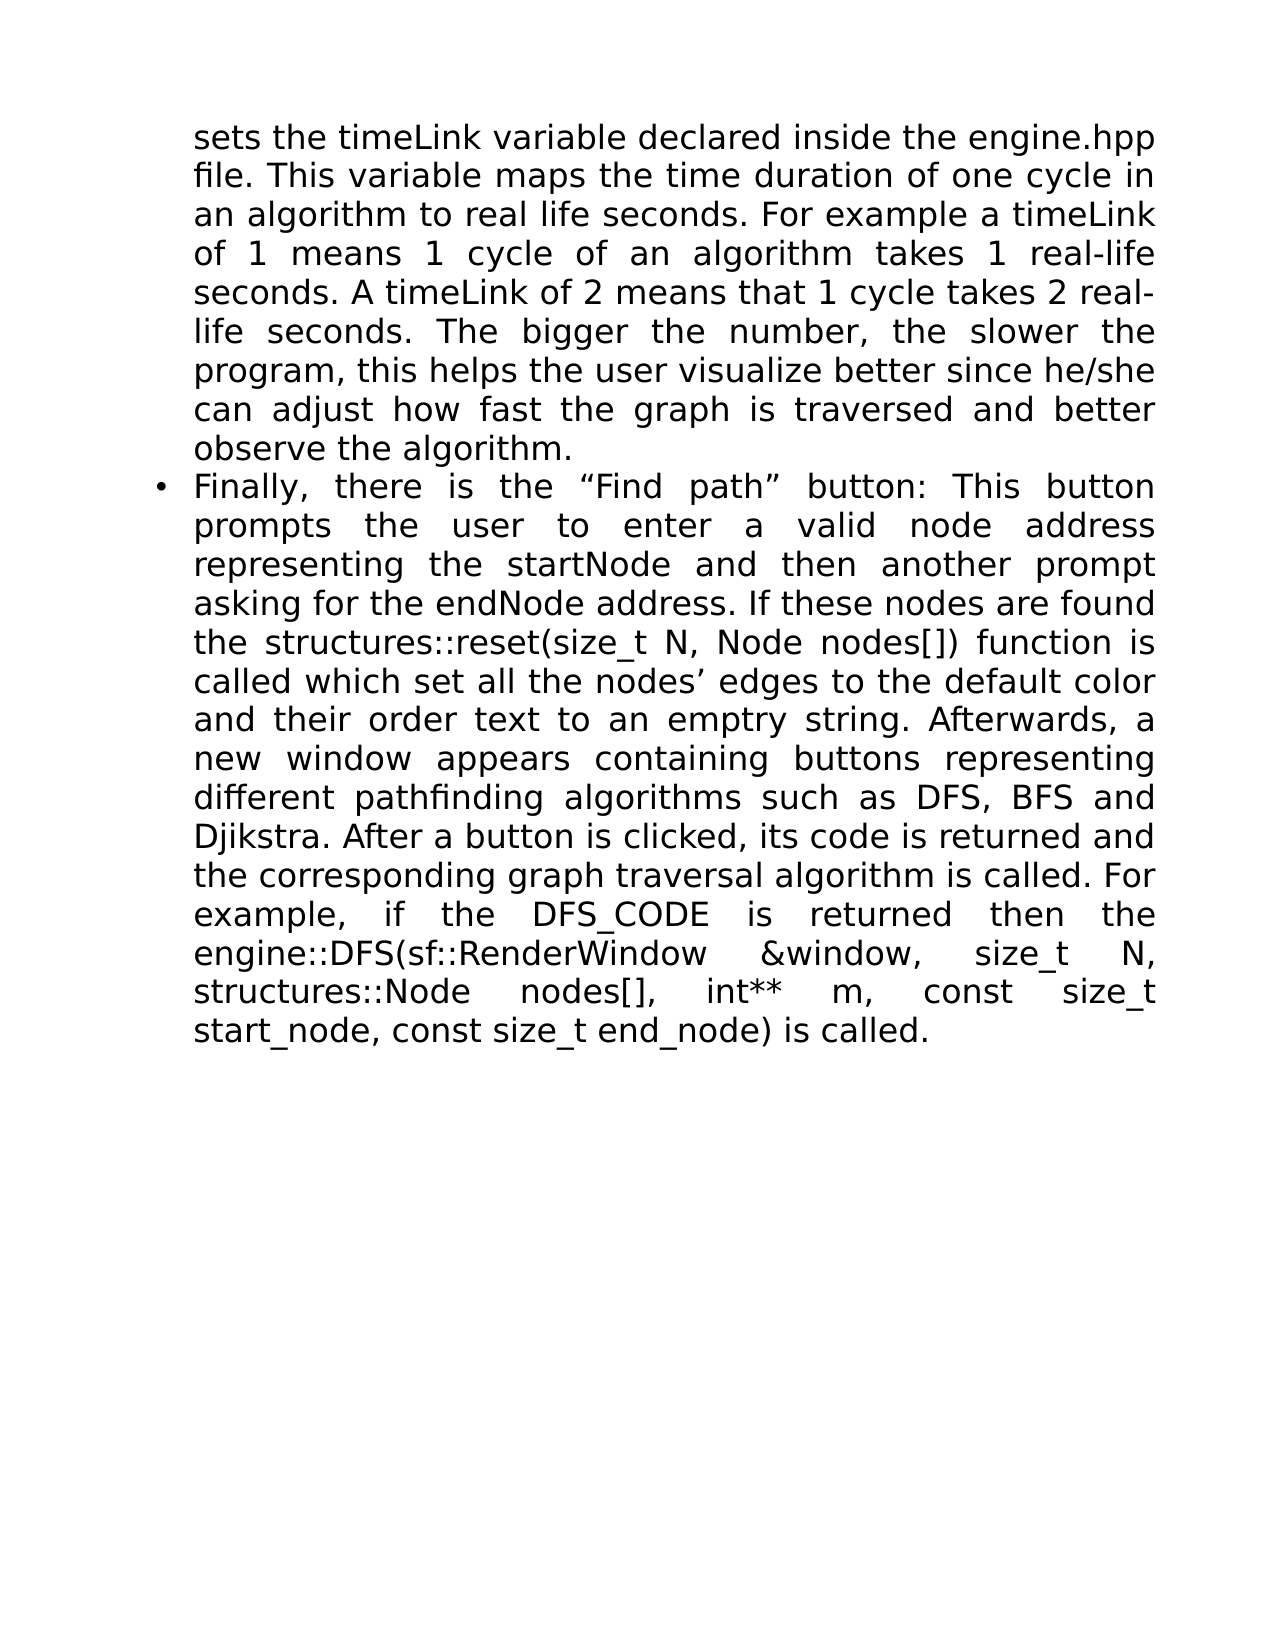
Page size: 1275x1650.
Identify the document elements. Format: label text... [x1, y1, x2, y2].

list Finally, there is the “Find path” button: This button prompts the user to enter a valid node address representing the startNode and then another prompt asking for the endNode address. If these nodes are found the structures::reset(size_t N, Node nodes[]) function is called which set all the nodes’ edges to the default color and their order text to an emptry string. Afterwards, a new window appears containing buttons representing different pathfinding algorithms such as DFS, BFS and Djikstra. After a button is clicked, its code is returned and the corresponding graph traversal algorithm is called. For example, if the DFS_CODE is returned then the engine::DFS(sf::RenderWindow &window, size_t N, structures::Node nodes[], int** m, const size_t start_node, const size_t end_node) is called. [156, 468, 1157, 1051]
list sets the timeLink variable declared inside the engine.hpp file. This variable maps the time duration of one cycle in an algorithm to real life seconds. For example a timeLink of 1 means 1 cycle of an algorithm takes 1 real-life seconds. A timeLink of 2 means that 1 cycle takes 2 real-life seconds. The bigger the number, the slower the program, this helps the user visualize better since he/she can adjust how fast the graph is traversed and better observe the algorithm. [156, 118, 1157, 468]
